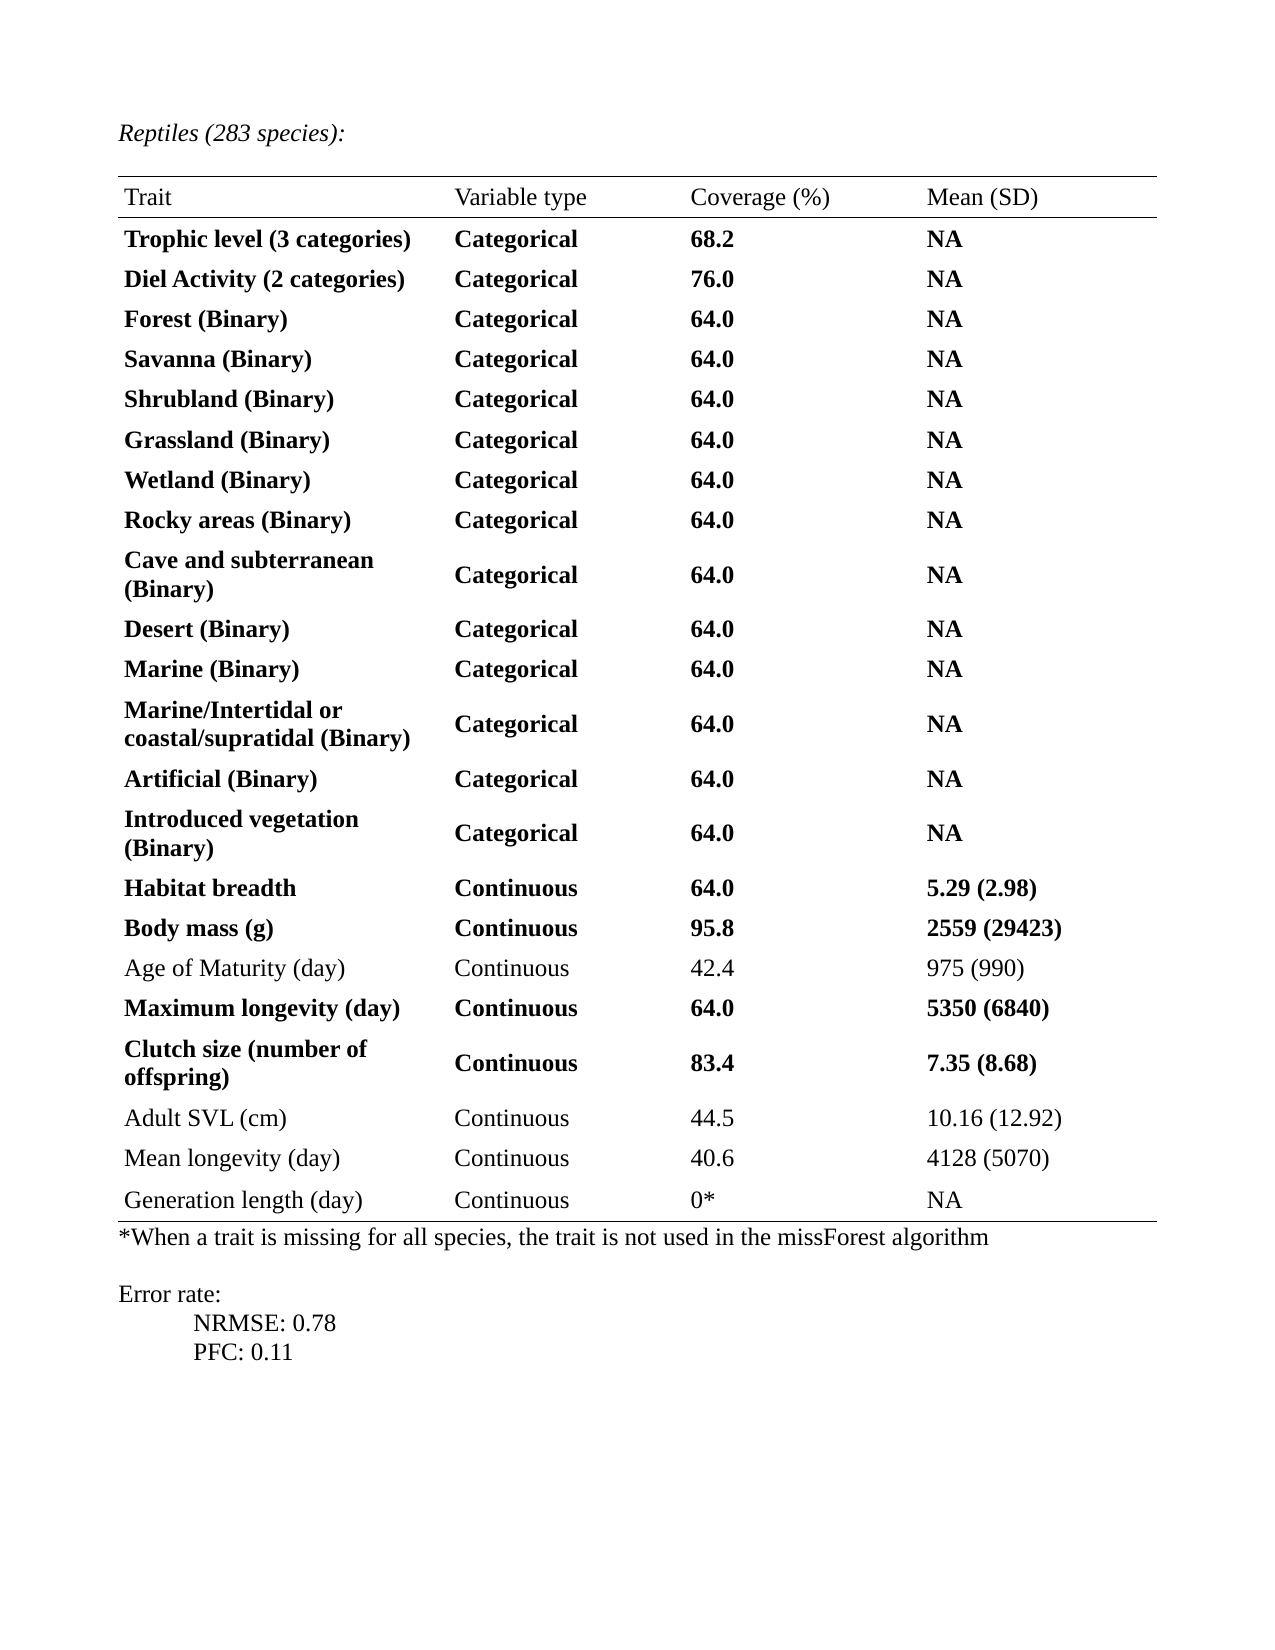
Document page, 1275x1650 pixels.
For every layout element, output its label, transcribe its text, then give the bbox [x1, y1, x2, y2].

table_cell Forest (Binary) [118, 298, 448, 338]
table_cell 64.0 [685, 758, 921, 798]
table_cell NA [921, 609, 1157, 649]
table_cell 95.8 [685, 907, 921, 947]
table_cell 76.0 [685, 258, 921, 298]
table_cell Introduced vegetation (Binary) [118, 798, 448, 867]
table_cell Categorical [449, 499, 685, 539]
table_cell Continuous [449, 988, 685, 1028]
table_cell Grassland (Binary) [118, 419, 448, 459]
table_cell Trophic level (3 categories) [118, 218, 448, 258]
table_cell NA [921, 758, 1157, 798]
table_cell NA [921, 298, 1157, 338]
text *When a trait is missing for all species, the trait is not used in the missForest algorithm [118, 1222, 1157, 1251]
table_cell Generation length (day) [118, 1177, 448, 1221]
table_cell Rocky areas (Binary) [118, 499, 448, 539]
table_cell NA [921, 218, 1157, 258]
table_cell 44.5 [685, 1097, 921, 1137]
table_cell 42.4 [685, 948, 921, 988]
table_cell NA [921, 1177, 1157, 1221]
table_cell 64.0 [685, 798, 921, 867]
table_cell NA [921, 419, 1157, 459]
table_cell 64.0 [685, 649, 921, 689]
table_cell Clutch size (number of offspring) [118, 1028, 448, 1097]
table_cell Categorical [449, 798, 685, 867]
table_cell Age of Maturity (day) [118, 948, 448, 988]
table_cell Continuous [449, 1028, 685, 1097]
table_cell Categorical [449, 298, 685, 338]
table_cell 64.0 [685, 867, 921, 907]
table_cell 5350 (6840) [921, 988, 1157, 1028]
table_cell NA [921, 379, 1157, 419]
table_cell 975 (990) [921, 948, 1157, 988]
table_cell NA [921, 499, 1157, 539]
table_cell Continuous [449, 867, 685, 907]
table_cell 64.0 [685, 459, 921, 499]
table_cell 64.0 [685, 540, 921, 608]
table_cell Marine (Binary) [118, 649, 448, 689]
table_cell NA [921, 649, 1157, 689]
table_cell Categorical [449, 419, 685, 459]
table_cell 64.0 [685, 298, 921, 338]
table_cell Categorical [449, 339, 685, 379]
table_cell Body mass (g) [118, 907, 448, 947]
table_cell 64.0 [685, 499, 921, 539]
table_cell 10.16 (12.92) [921, 1097, 1157, 1137]
table_cell Continuous [449, 1137, 685, 1177]
table_cell 7.35 (8.68) [921, 1028, 1157, 1097]
table_cell Continuous [449, 1097, 685, 1137]
table_cell NA [921, 339, 1157, 379]
table_cell NA [921, 689, 1157, 758]
text NRMSE: 0.78 [118, 1308, 1157, 1337]
table_cell 4128 (5070) [921, 1137, 1157, 1177]
table_cell 5.29 (2.98) [921, 867, 1157, 907]
table_cell Continuous [449, 907, 685, 947]
table_cell Cave and subterranean (Binary) [118, 540, 448, 608]
table_cell Continuous [449, 948, 685, 988]
table_cell Continuous [449, 1177, 685, 1221]
table_cell Marine/Intertidal or coastal/supratidal (Binary) [118, 689, 448, 758]
table_cell 2559 (29423) [921, 907, 1157, 947]
table_cell Categorical [449, 540, 685, 608]
table_cell Artificial (Binary) [118, 758, 448, 798]
table_cell Categorical [449, 758, 685, 798]
text PFC: 0.11 [118, 1337, 1157, 1366]
table_cell Categorical [449, 689, 685, 758]
text Reptiles (283 species): [118, 118, 1157, 147]
table_cell Diel Activity (2 categories) [118, 258, 448, 298]
table_cell Categorical [449, 609, 685, 649]
table_cell 0* [685, 1177, 921, 1221]
text Error rate: [118, 1279, 1157, 1308]
table_cell 64.0 [685, 609, 921, 649]
table_cell Maximum longevity (day) [118, 988, 448, 1028]
table_cell Categorical [449, 218, 685, 258]
table_header Coverage (%) [685, 177, 921, 217]
table_cell 64.0 [685, 379, 921, 419]
table_cell Habitat breadth [118, 867, 448, 907]
table_cell Shrubland (Binary) [118, 379, 448, 419]
table_cell 64.0 [685, 339, 921, 379]
table_cell Categorical [449, 649, 685, 689]
table_cell Categorical [449, 459, 685, 499]
table_cell 68.2 [685, 218, 921, 258]
table_cell NA [921, 798, 1157, 867]
table_cell 40.6 [685, 1137, 921, 1177]
table_cell 64.0 [685, 419, 921, 459]
table_cell 83.4 [685, 1028, 921, 1097]
table_cell Categorical [449, 258, 685, 298]
table_cell 64.0 [685, 689, 921, 758]
table_cell Mean longevity (day) [118, 1137, 448, 1177]
table_cell Wetland (Binary) [118, 459, 448, 499]
table_cell Categorical [449, 379, 685, 419]
table_cell NA [921, 459, 1157, 499]
table_cell NA [921, 258, 1157, 298]
table_cell NA [921, 540, 1157, 608]
table_header Variable type [449, 177, 685, 217]
table_cell Savanna (Binary) [118, 339, 448, 379]
table_cell Desert (Binary) [118, 609, 448, 649]
table_header Mean (SD) [921, 177, 1157, 217]
table_cell 64.0 [685, 988, 921, 1028]
table_cell Adult SVL (cm) [118, 1097, 448, 1137]
table_header Trait [118, 177, 448, 217]
